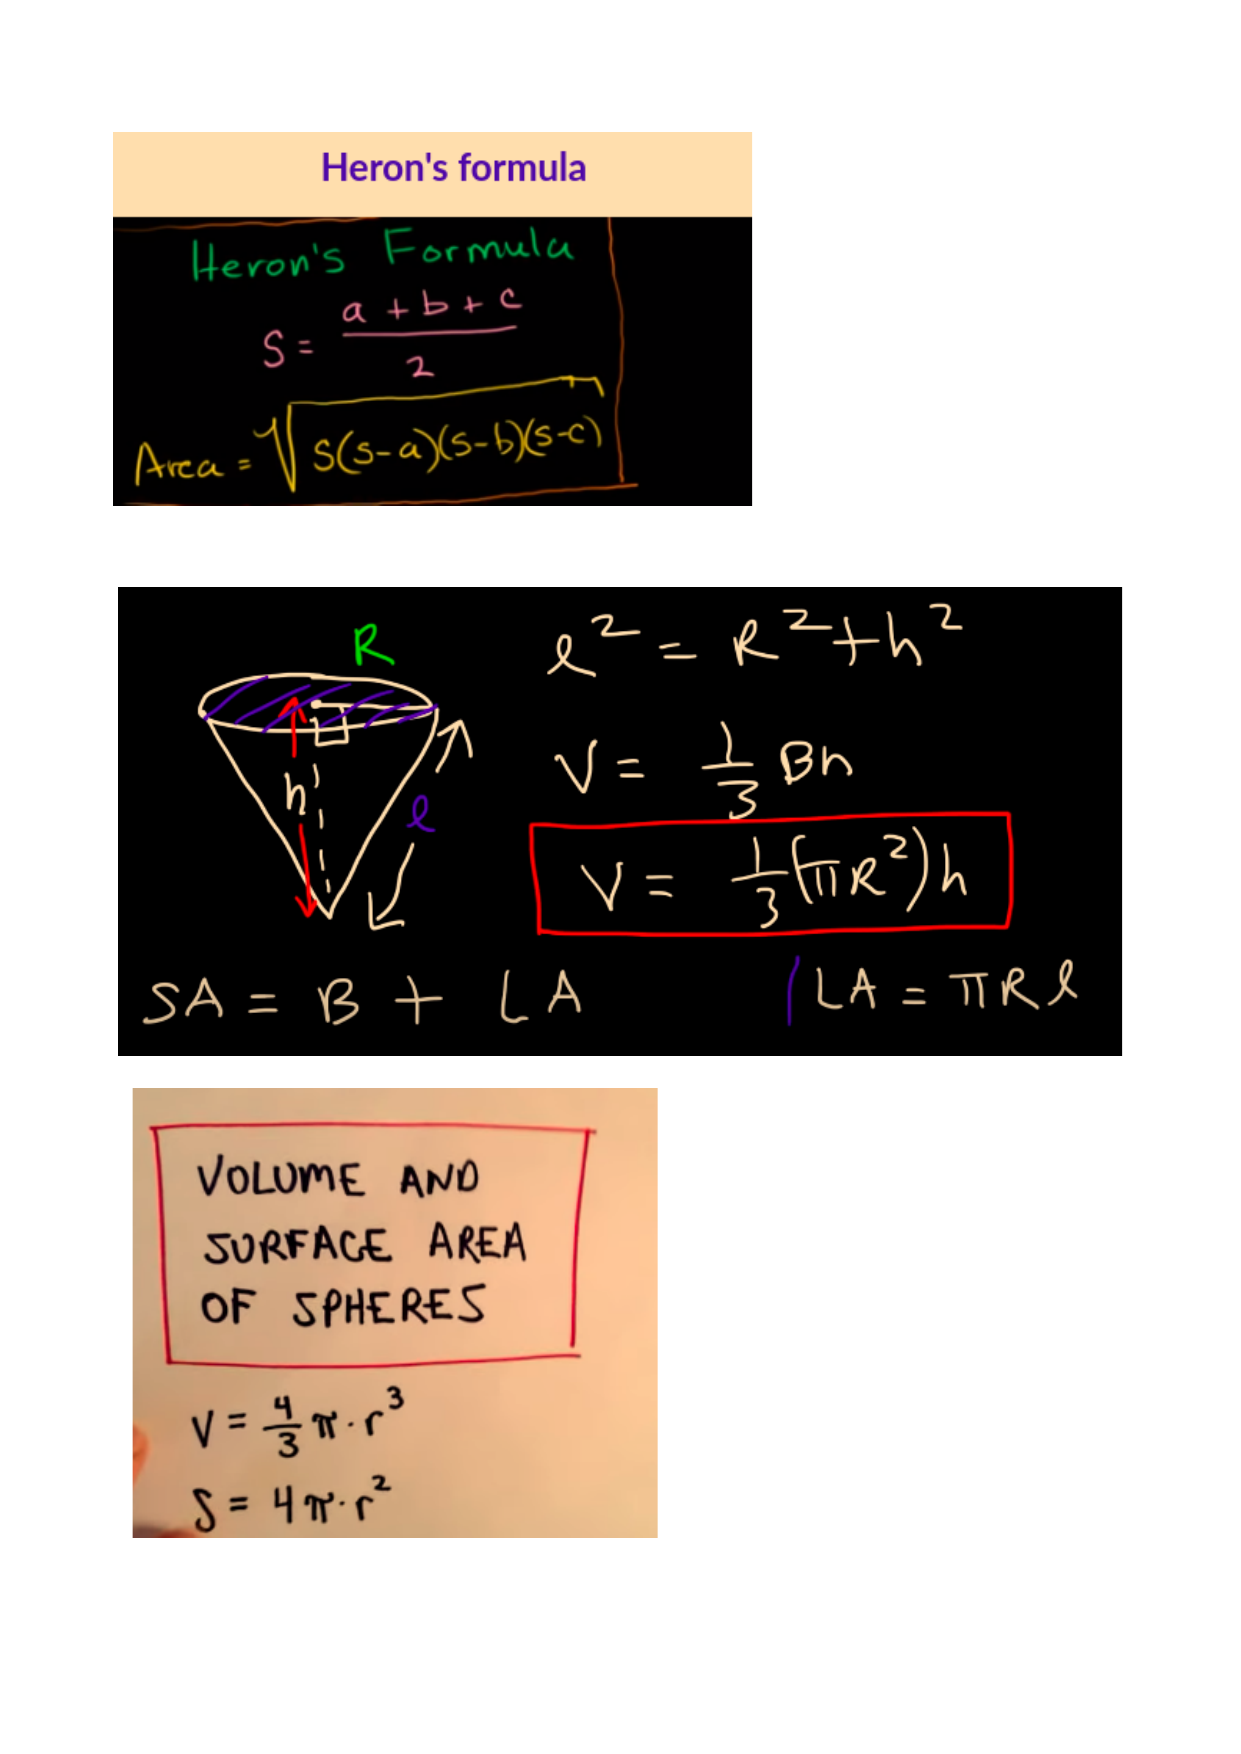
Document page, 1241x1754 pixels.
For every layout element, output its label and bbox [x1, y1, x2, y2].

picture [118, 587, 1123, 1056]
picture [132, 1088, 658, 1538]
picture [113, 132, 753, 506]
